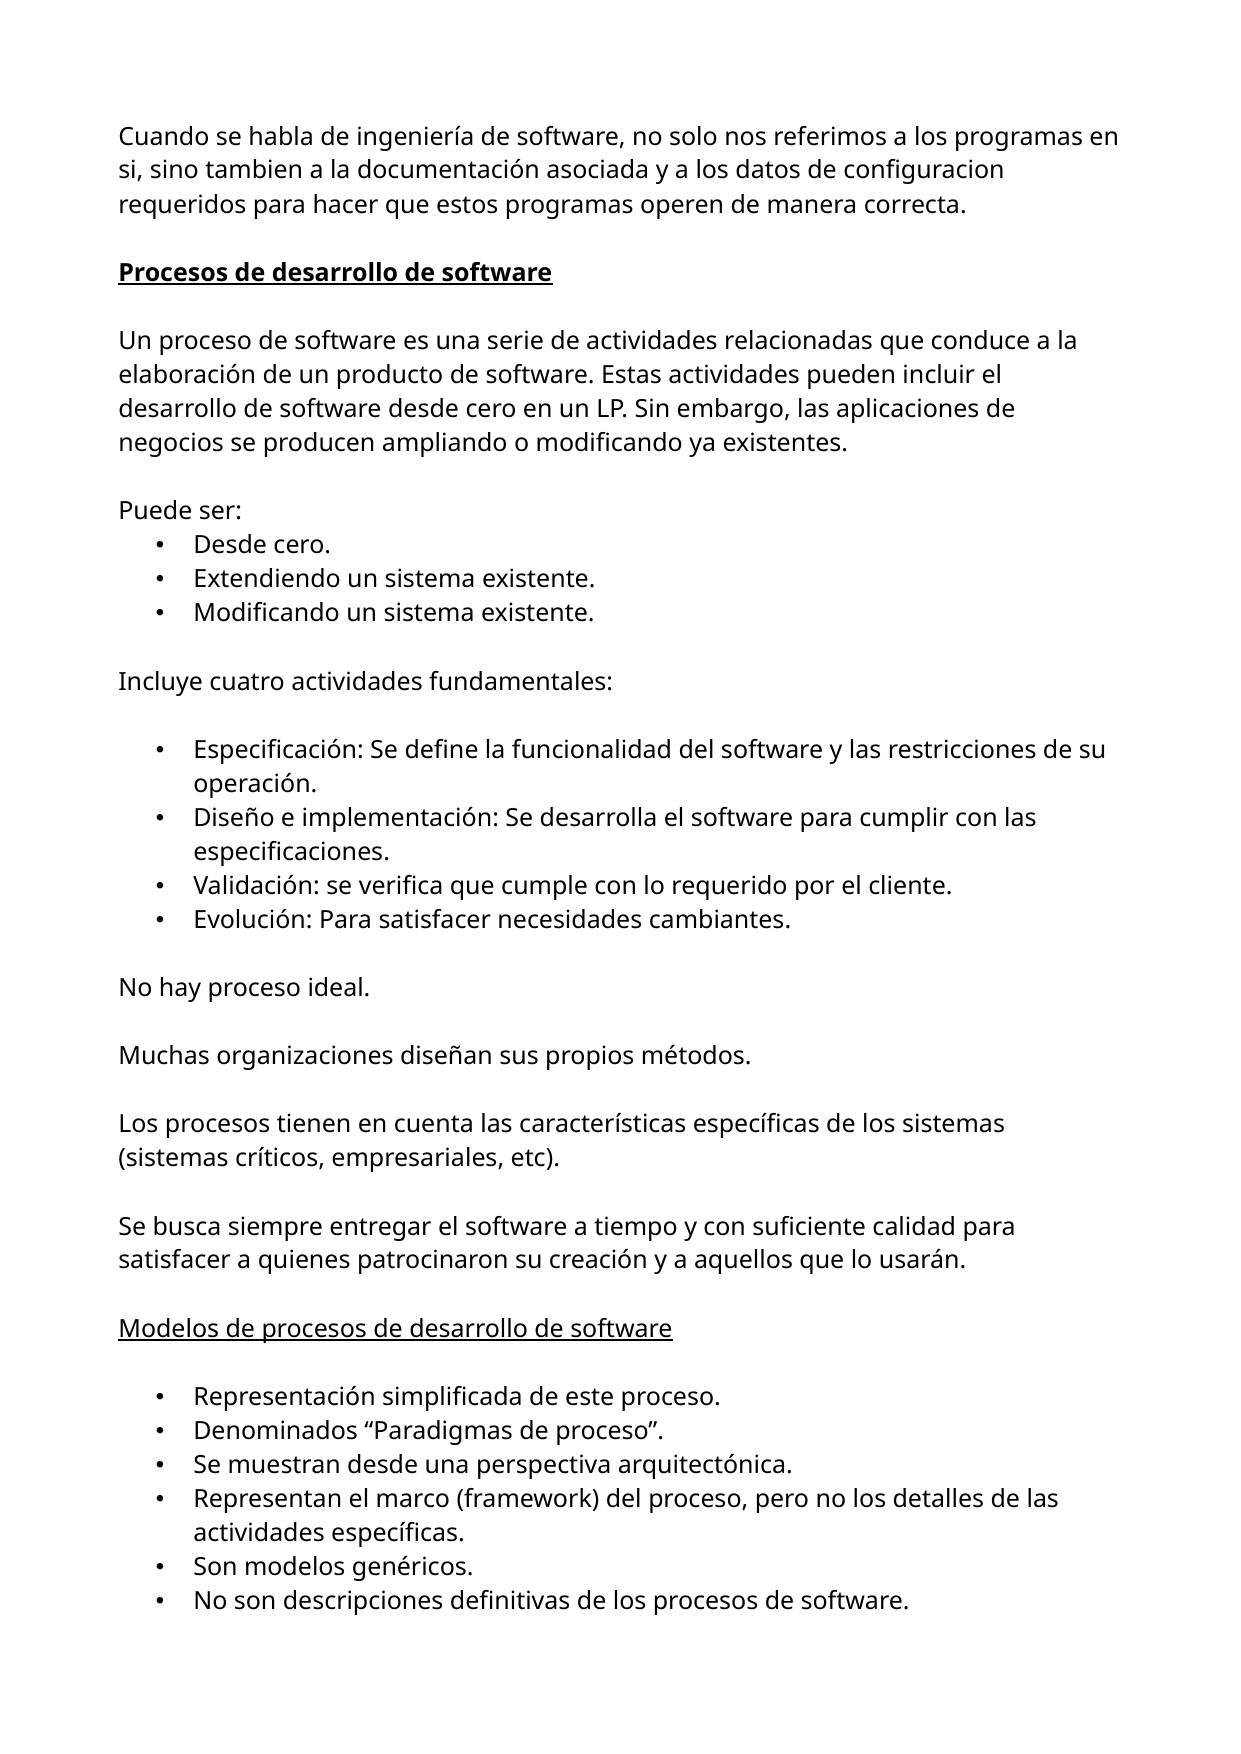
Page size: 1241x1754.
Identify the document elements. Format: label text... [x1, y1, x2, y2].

text Puede ser: [118, 493, 1122, 527]
text Un proceso de software es una serie de actividades relacionadas que conduce a la elaboración de un producto de software. Estas actividades pueden incluir el desarrollo de software desde cero en un LP. Sin embargo, las aplicaciones de negocios se producen ampliando o modificando ya existentes. [118, 322, 1122, 459]
list Representación simplificada de este proceso. [156, 1378, 1122, 1412]
text Los procesos tienen en cuenta las características específicas de los sistemas (sistemas críticos, empresariales, etc). [118, 1106, 1122, 1174]
list Evolución: Para satisfacer necesidades cambiantes. [156, 902, 1122, 936]
list Representan el marco (framework) del proceso, pero no los detalles de las actividades específicas. [156, 1481, 1122, 1549]
text Se busca siempre entregar el software a tiempo y con suficiente calidad para satisfacer a quienes patrocinaron su creación y a aquellos que lo usarán. [118, 1208, 1122, 1276]
list Modificando un sistema existente. [156, 595, 1122, 629]
list Validación: se verifica que cumple con lo requerido por el cliente. [156, 867, 1122, 902]
list Diseño e implementación: Se desarrolla el software para cumplir con las especificaciones. [156, 799, 1122, 867]
text Incluye cuatro actividades fundamentales: [118, 663, 1122, 697]
list Extendiendo un sistema existente. [156, 561, 1122, 595]
list No son descripciones definitivas de los procesos de software. [156, 1583, 1122, 1617]
list Se muestran desde una perspectiva arquitectónica. [156, 1447, 1122, 1481]
list Especificación: Se define la funcionalidad del software y las restricciones de su operación. [156, 731, 1122, 799]
text Modelos de procesos de desarrollo de software [118, 1310, 1122, 1344]
list Desde cero. [156, 527, 1122, 561]
list Son modelos genéricos. [156, 1549, 1122, 1583]
text Muchas organizaciones diseñan sus propios métodos. [118, 1038, 1122, 1072]
list Denominados “Paradigmas de proceso”. [156, 1412, 1122, 1447]
text Procesos de desarrollo de software [118, 254, 1122, 288]
text No hay proceso ideal. [118, 970, 1122, 1004]
text Cuando se habla de ingeniería de software, no solo nos referimos a los programas en si, sino tambien a la documentación asociada y a los datos de configuracion requeridos para hacer que estos programas operen de manera correcta. [118, 118, 1122, 220]
